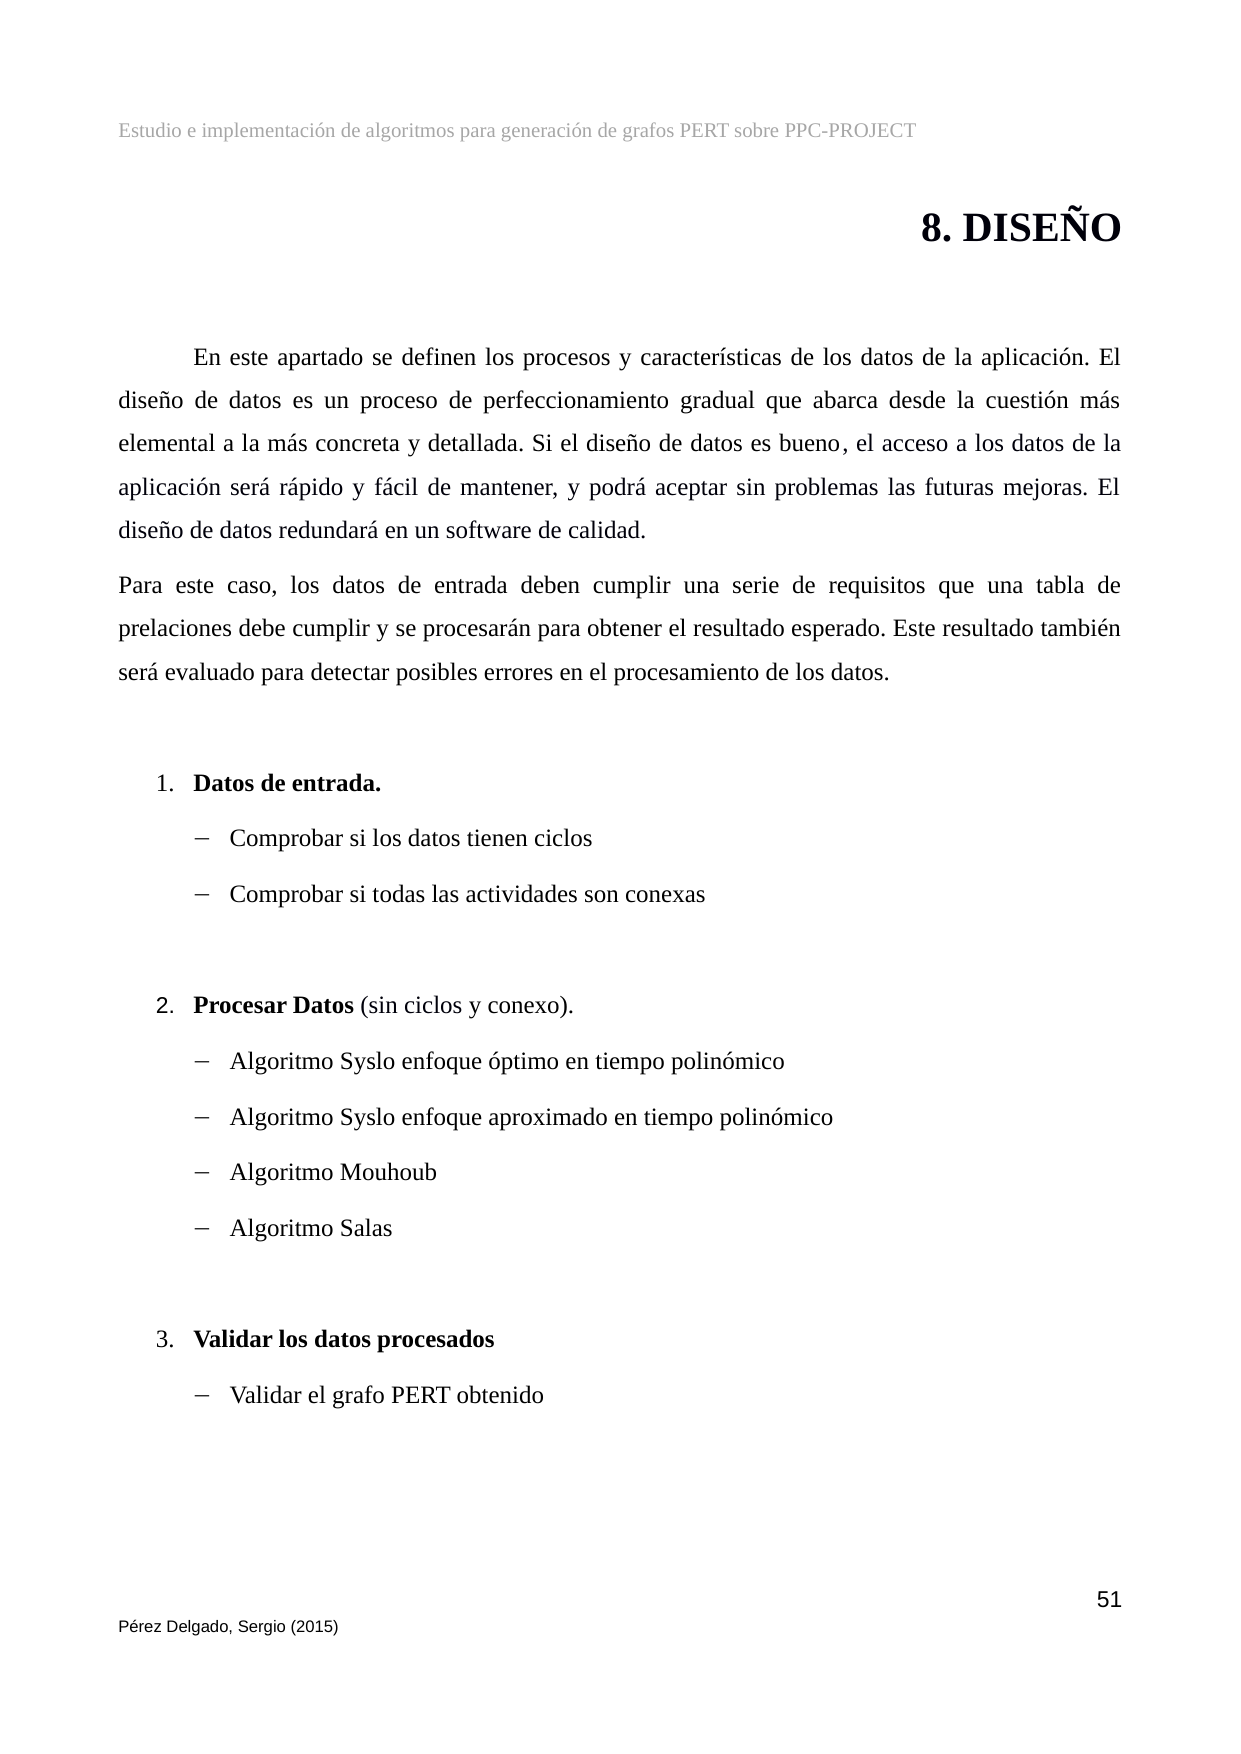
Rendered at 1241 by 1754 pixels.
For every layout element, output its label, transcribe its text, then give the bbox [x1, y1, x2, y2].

list Validar el grafo PERT obtenido [192, 1380, 1122, 1408]
list Comprobar si todas las actividades son conexas [192, 879, 1122, 908]
list Algoritmo Syslo enfoque aproximado en tiempo polinómico [192, 1102, 1122, 1130]
subtitle 8. DISEÑO [156, 202, 1122, 250]
list Comprobar si los datos tienen ciclos [192, 823, 1122, 852]
list Datos de entrada. [156, 768, 1122, 797]
list Algoritmo Salas [192, 1213, 1122, 1242]
list Algoritmo Mouhoub [192, 1157, 1122, 1186]
text Para este caso, los datos de entrada deben cumplir una serie de requisitos que una tabla de prelaciones debe cumplir y se procesarán para obtener el resultado esperado. Este resultado también será evaluado para detectar posibles errores en el procesamiento de los datos. [118, 570, 1122, 685]
text En este apartado se definen los procesos y características de los datos de la aplicación. El diseño de datos es un proceso de perfeccionamiento gradual que abarca desde la cuestión más elemental a la más concreta y detallada. Si el diseño de datos es bueno, el acceso a los datos de la aplicación será rápido y fácil de mantener, y podrá aceptar sin problemas las futuras mejoras. El diseño de datos redundará en un software de calidad. [118, 342, 1122, 543]
list Algoritmo Syslo enfoque óptimo en tiempo polinómico [192, 1046, 1122, 1075]
list Validar los datos procesados [156, 1324, 1122, 1353]
list Procesar Datos (sin ciclos y conexo). [156, 990, 1122, 1019]
